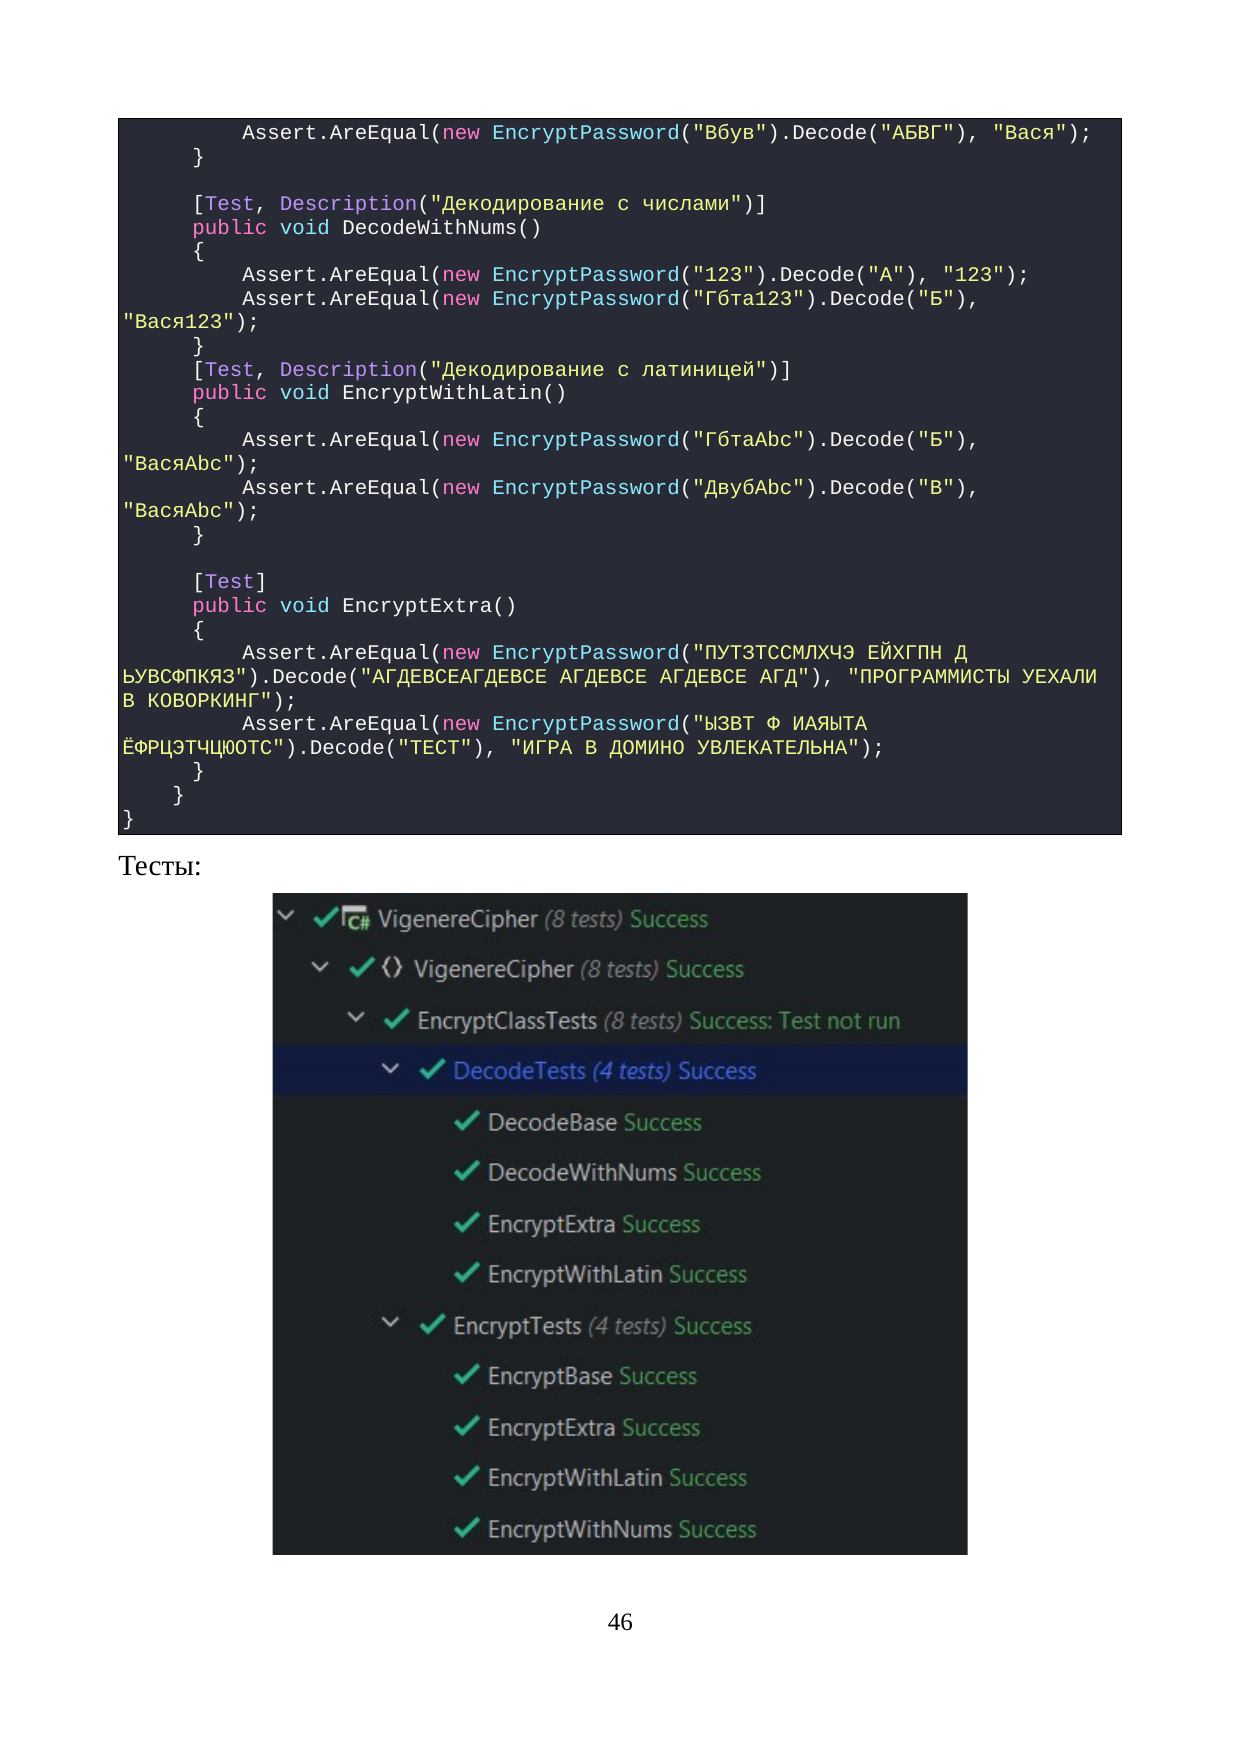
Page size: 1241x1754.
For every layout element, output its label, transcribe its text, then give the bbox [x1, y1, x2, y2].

text } [119, 757, 1121, 780]
text Assert.AreEqual(new EncryptPassword("ДвубAbc").Decode("В"), "ВасяAbc"); [119, 473, 1121, 520]
text { [119, 402, 1121, 426]
text Assert.AreEqual(new EncryptPassword("ЫЗВТ Ф ИАЯЫТА ЁФРЦЭТЧЦЮОТС").Decode("ТЕСТ"), "ИГРА В ДОМИНО УВЛЕКАТЕЛЬНА"); [119, 709, 1121, 757]
text Assert.AreEqual(new EncryptPassword("Вбув").Decode("АБВГ"), "Вася"); [119, 119, 1121, 142]
text [Test, Description("Декодирование с числами")] [119, 189, 1121, 213]
text [Test] [119, 567, 1121, 591]
text Тесты: [118, 848, 1122, 881]
text Assert.AreEqual(new EncryptPassword("ПУТЗТССМЛХЧЭ ЕЙХГПН Д ЬУВСФПКЯЗ").Decode("АГДЕВСЕАГДЕВСЕ АГДЕВСЕ АГДЕВСЕ АГД"), "ПРОГРАММИСТЫ УЕХАЛИ В КОВОРКИНГ"); [119, 638, 1121, 709]
text Assert.AreEqual(new EncryptPassword("123").Decode("А"), "123"); [119, 260, 1121, 284]
text } [119, 804, 1121, 834]
text Assert.AreEqual(new EncryptPassword("Гбта123").Decode("Б"), "Вася123"); [119, 284, 1121, 331]
picture [272, 893, 968, 1555]
text { [119, 236, 1121, 260]
text public void DecodeWithNums() [119, 213, 1121, 236]
text } [119, 331, 1121, 354]
text } [119, 520, 1121, 544]
text } [119, 780, 1121, 804]
text public void EncryptWithLatin() [119, 378, 1121, 402]
text [Test, Description("Декодирование с латиницей")] [119, 354, 1121, 378]
text { [119, 615, 1121, 638]
text Assert.AreEqual(new EncryptPassword("ГбтаAbc").Decode("Б"), "ВасяAbc"); [119, 426, 1121, 473]
text public void EncryptExtra() [119, 591, 1121, 615]
text } [119, 142, 1121, 165]
